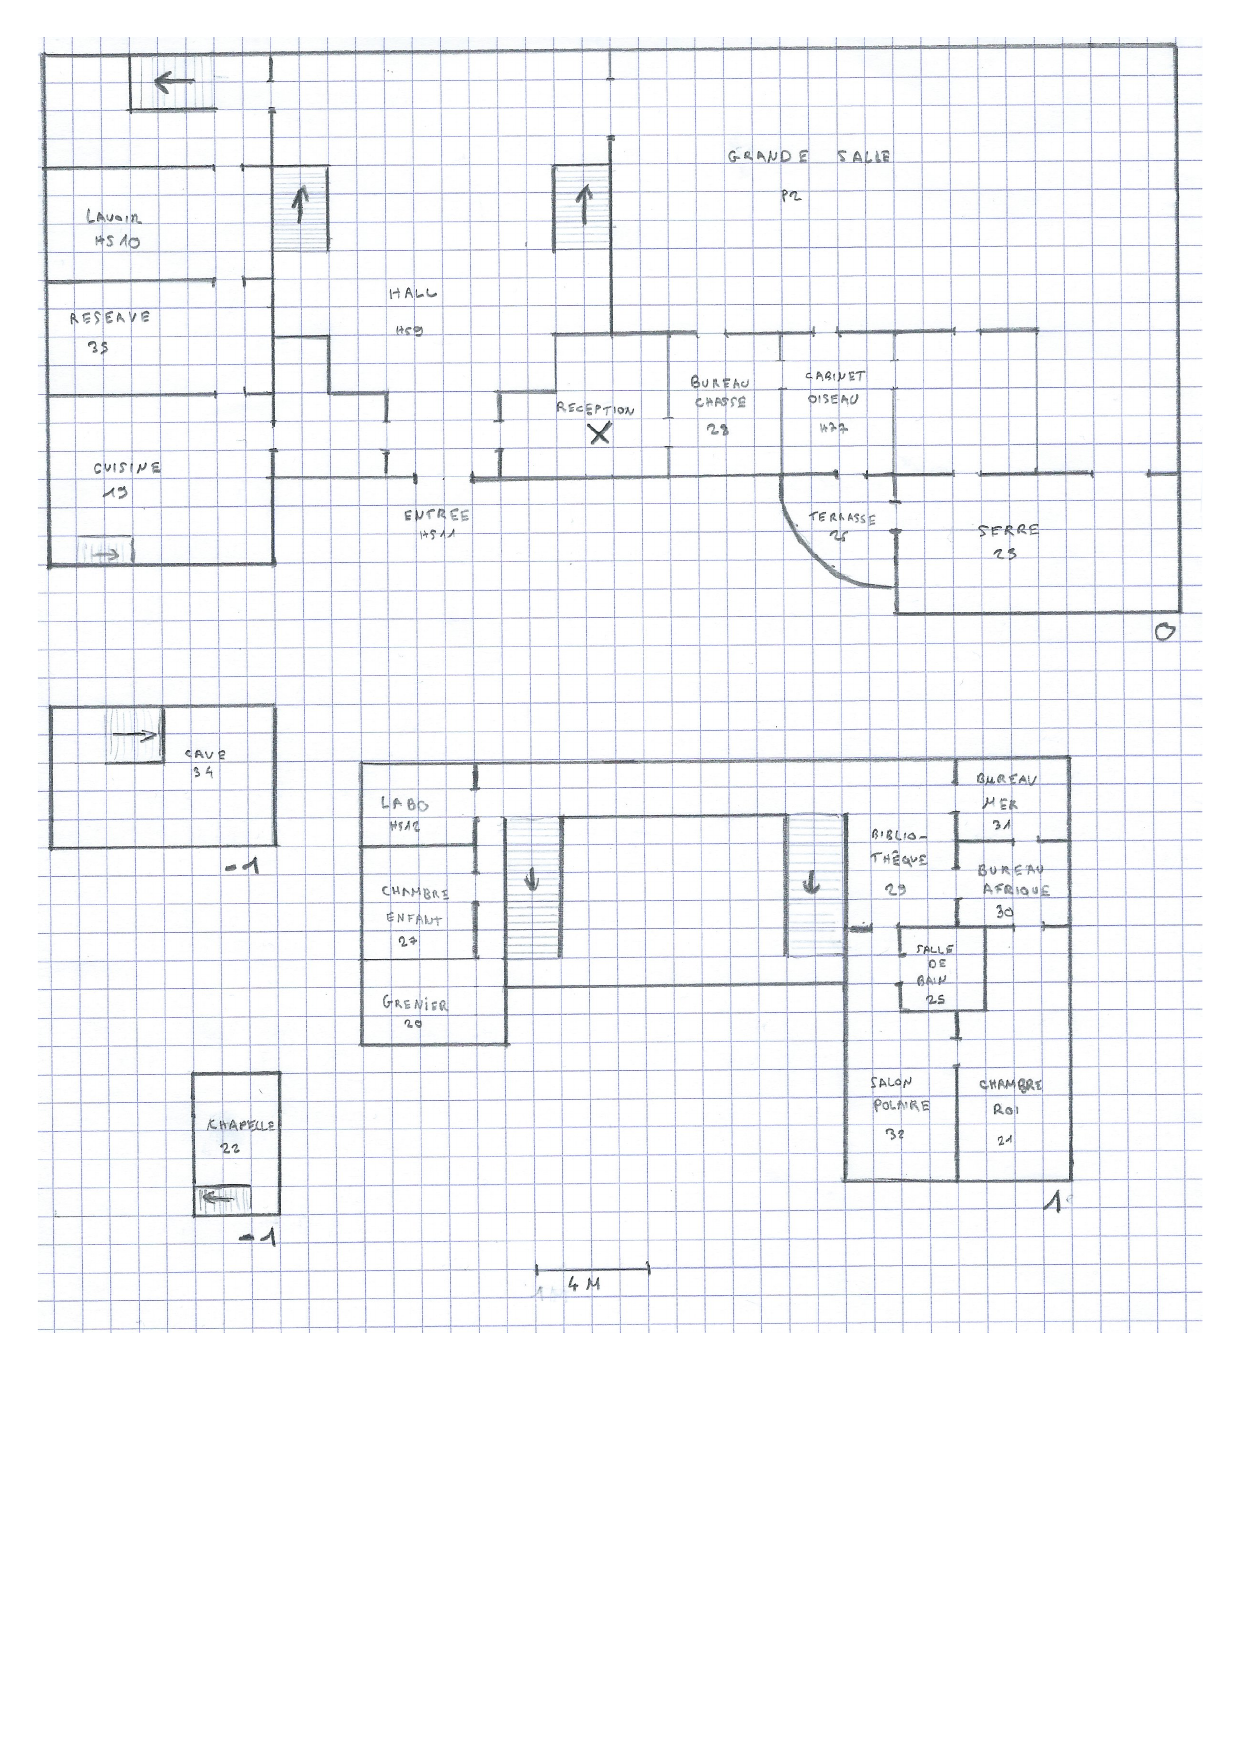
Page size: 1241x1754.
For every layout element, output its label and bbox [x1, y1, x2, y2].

picture [37, 37, 1203, 1333]
